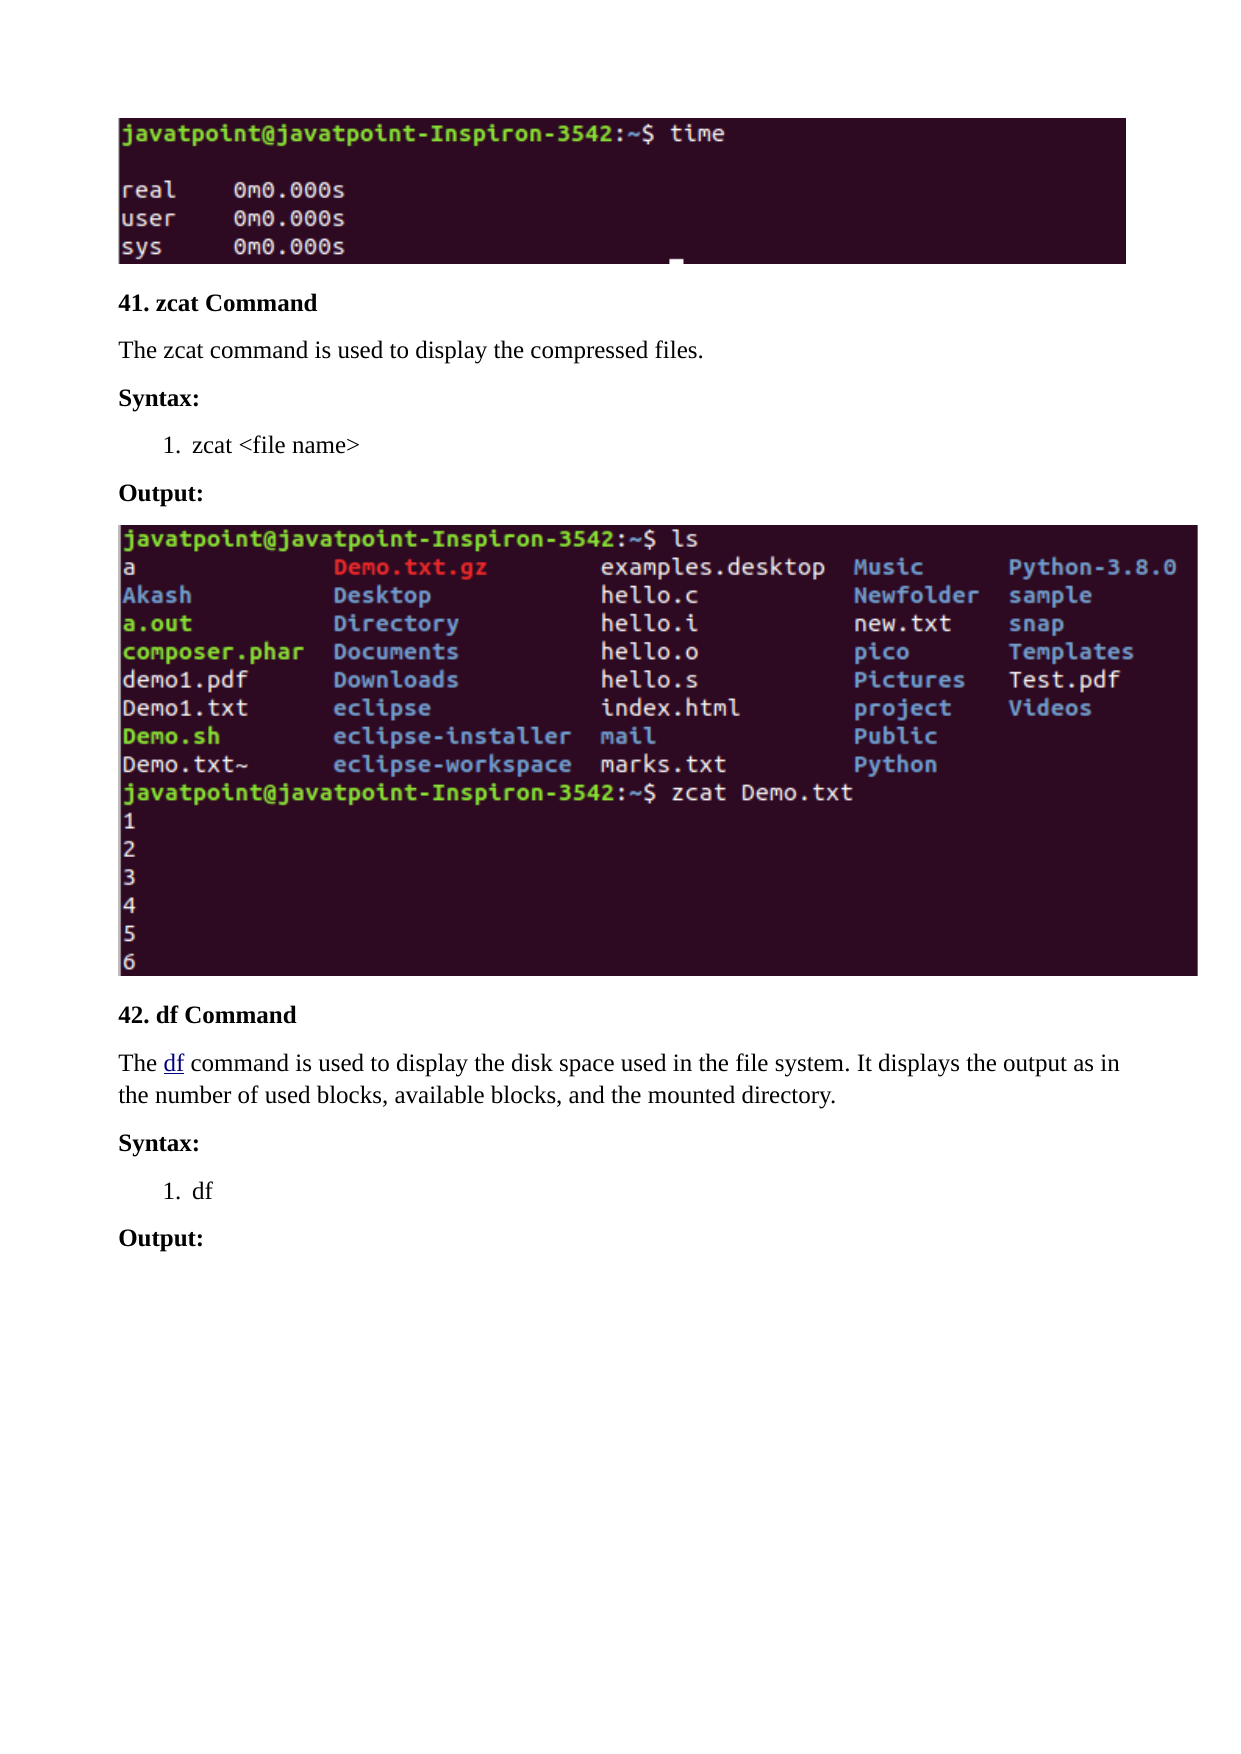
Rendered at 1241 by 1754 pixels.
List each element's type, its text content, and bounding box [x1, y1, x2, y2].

picture [118, 118, 1126, 264]
text Output: [118, 478, 1122, 507]
text Output: [118, 1223, 1122, 1252]
text The df command is used to display the disk space used in the file system. It displays the output as in the number of used blocks, available blocks, and the mounted directory. [118, 1048, 1122, 1109]
text 41. zcat Command [118, 288, 1122, 316]
picture [118, 525, 1198, 976]
text The zcat command is used to display the compressed files. [118, 335, 1122, 364]
list zcat <file name> [162, 431, 1122, 459]
list df [162, 1176, 1122, 1204]
text Syntax: [118, 1128, 1122, 1157]
text Syntax: [118, 383, 1122, 412]
text 42. df Command [118, 1000, 1122, 1029]
